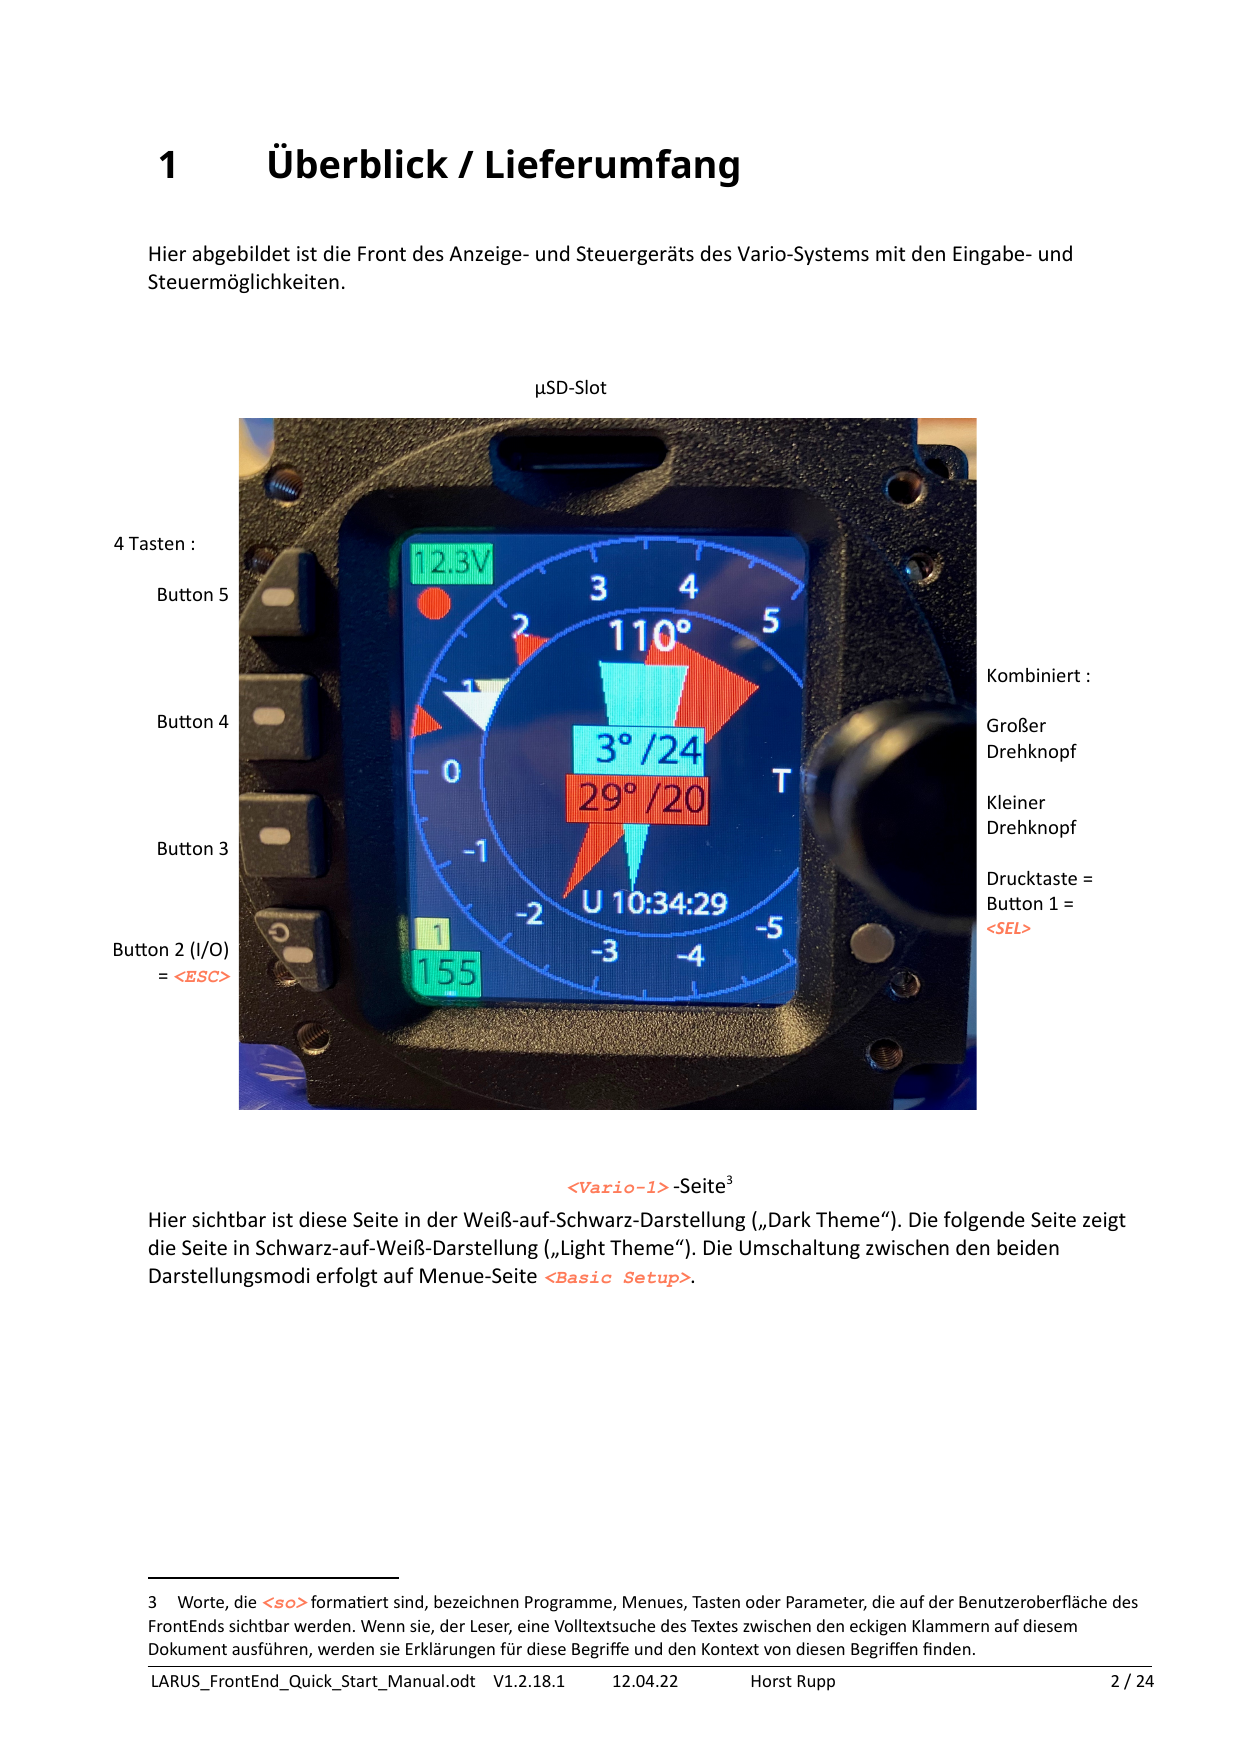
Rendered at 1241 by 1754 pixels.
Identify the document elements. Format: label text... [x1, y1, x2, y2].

text Hier sichtbar ist diese Seite in der Weiß-auf-Schwarz-Darstellung („Dark Theme“). Die folgende Seite zeigt die Seite in Schwarz-auf-Weiß-Darstellung („Light Theme“). Die Umschaltung zwischen den beiden Darstellungsmodi erfolgt auf Menue-Seite <Basic Setup>. [148, 1205, 1152, 1289]
text Hier abgebildet ist die Front des Anzeige- und Steuergeräts des Vario-Systems mit den Eingabe- und Steuermöglichkeiten. [148, 239, 1152, 295]
subtitle Überblick / Lieferumfang [148, 138, 1128, 190]
text <Vario-1> -Seite [148, 1171, 1152, 1199]
picture [238, 418, 977, 1110]
text Worte, die <so> formatiert sind, bezeichnen Programme, Menues, Tasten oder Parameter, die auf der Benutzeroberfläche des FrontEnds sichtbar werden. Wenn sie, der Leser, eine Volltextsuche des Textes zwischen den eckigen Klammern auf diesem Dokument ausführen, werden sie Erklärungen für diese Begriffe und den Kontext von diesen Begriffen finden. [148, 1590, 1152, 1660]
